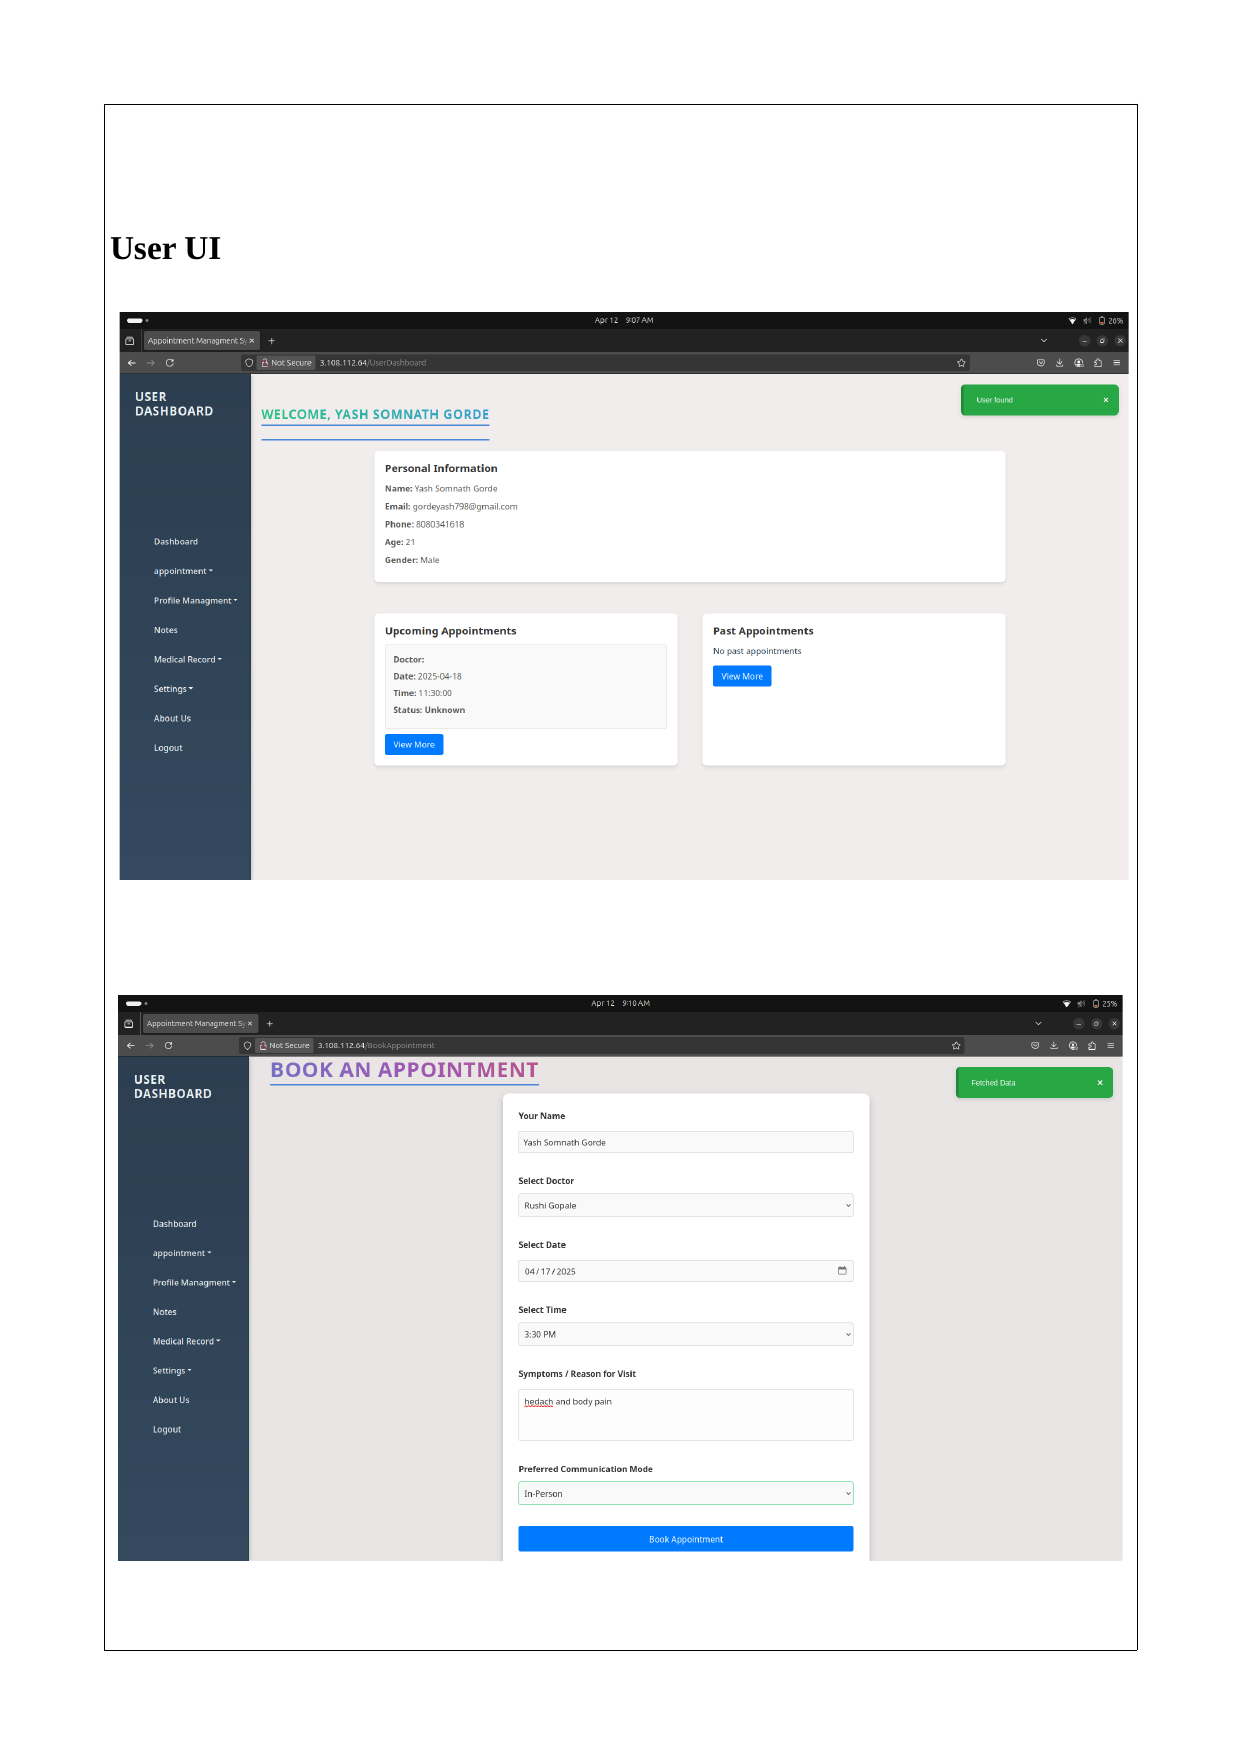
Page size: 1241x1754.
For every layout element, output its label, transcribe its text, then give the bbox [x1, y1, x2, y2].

text User UI [110, 228, 1131, 267]
picture [119, 312, 1129, 880]
picture [118, 995, 1123, 1561]
